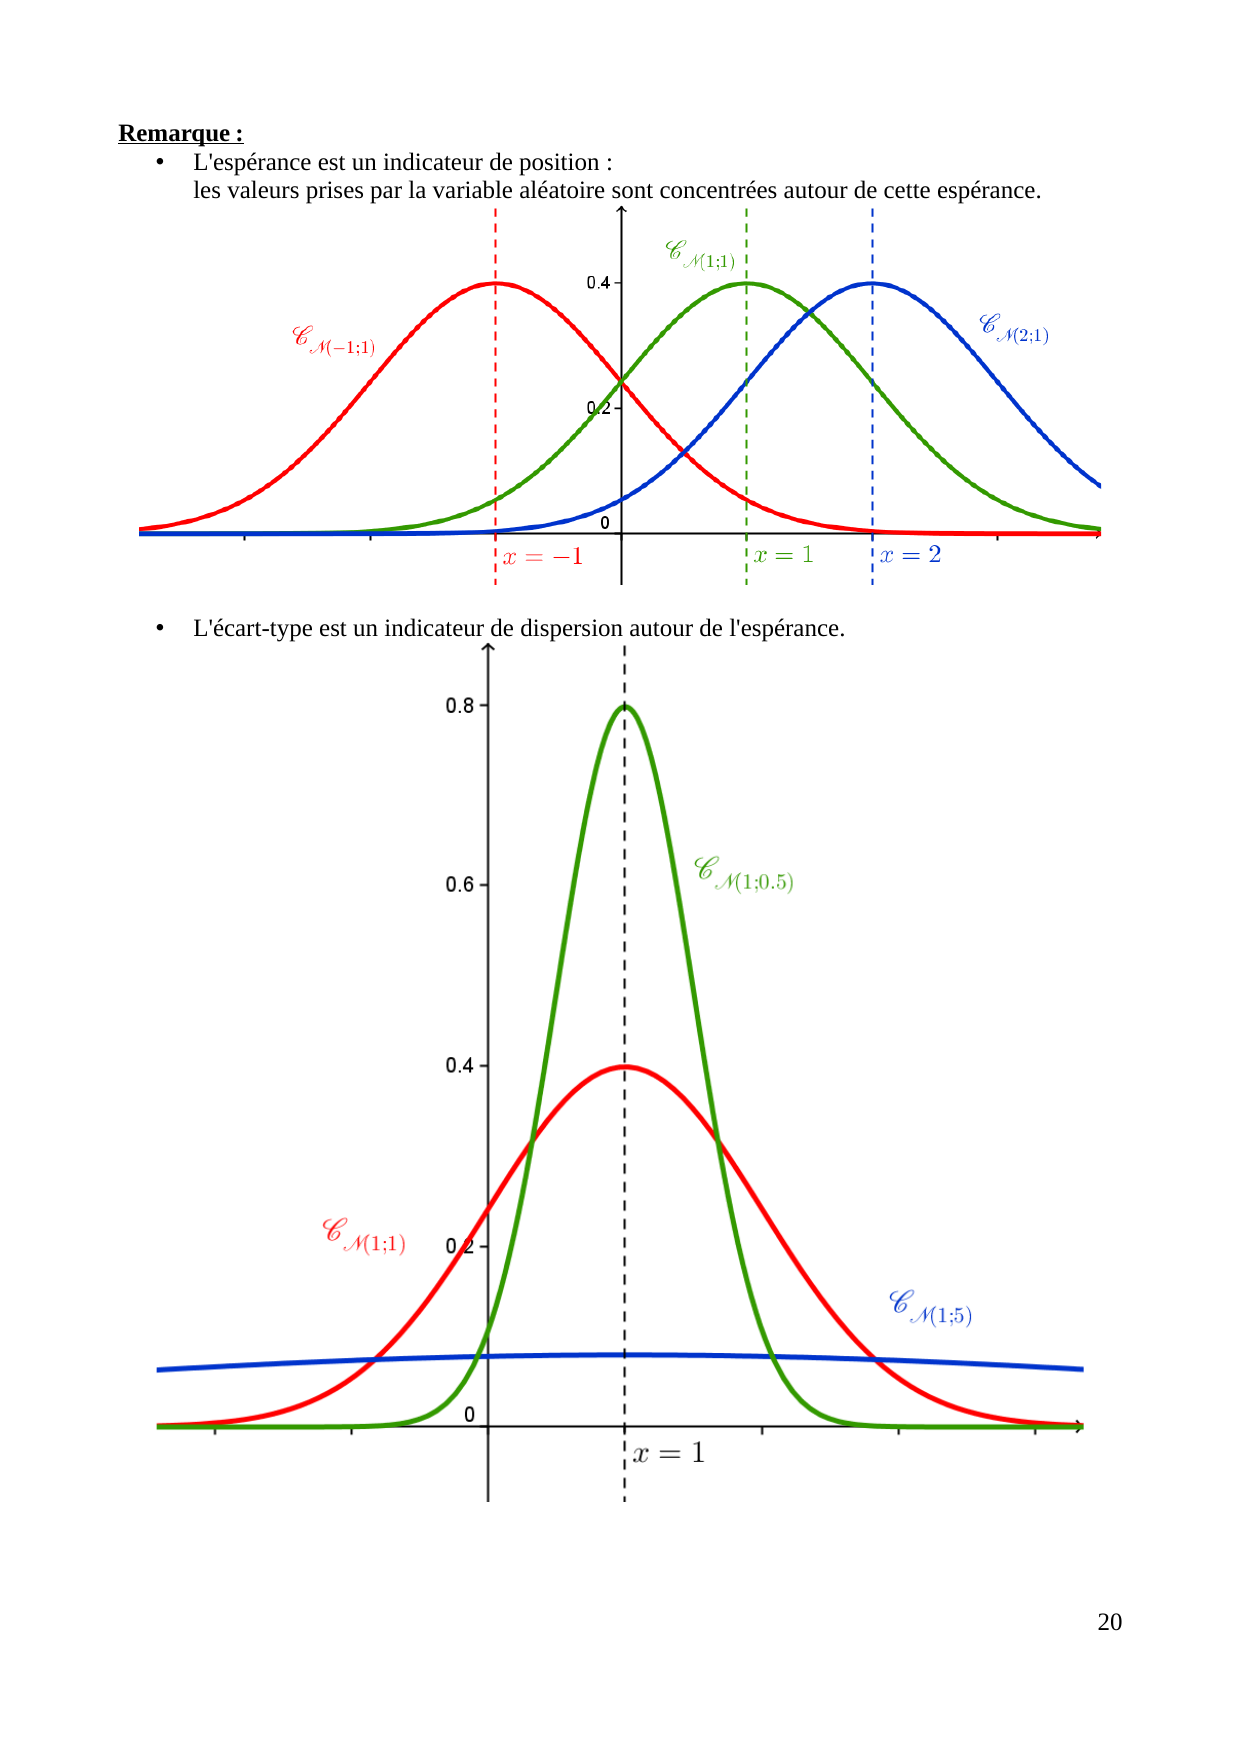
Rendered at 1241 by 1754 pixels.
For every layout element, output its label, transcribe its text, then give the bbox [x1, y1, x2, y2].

list L'écart-type est un indicateur de dispersion autour de l'espérance. [156, 613, 1122, 642]
list les valeurs prises par la variable aléatoire sont concentrées autour de cette espérance. [156, 176, 1122, 204]
text Remarque : [118, 118, 1122, 147]
list L'espérance est un indicateur de position : [156, 147, 1122, 176]
